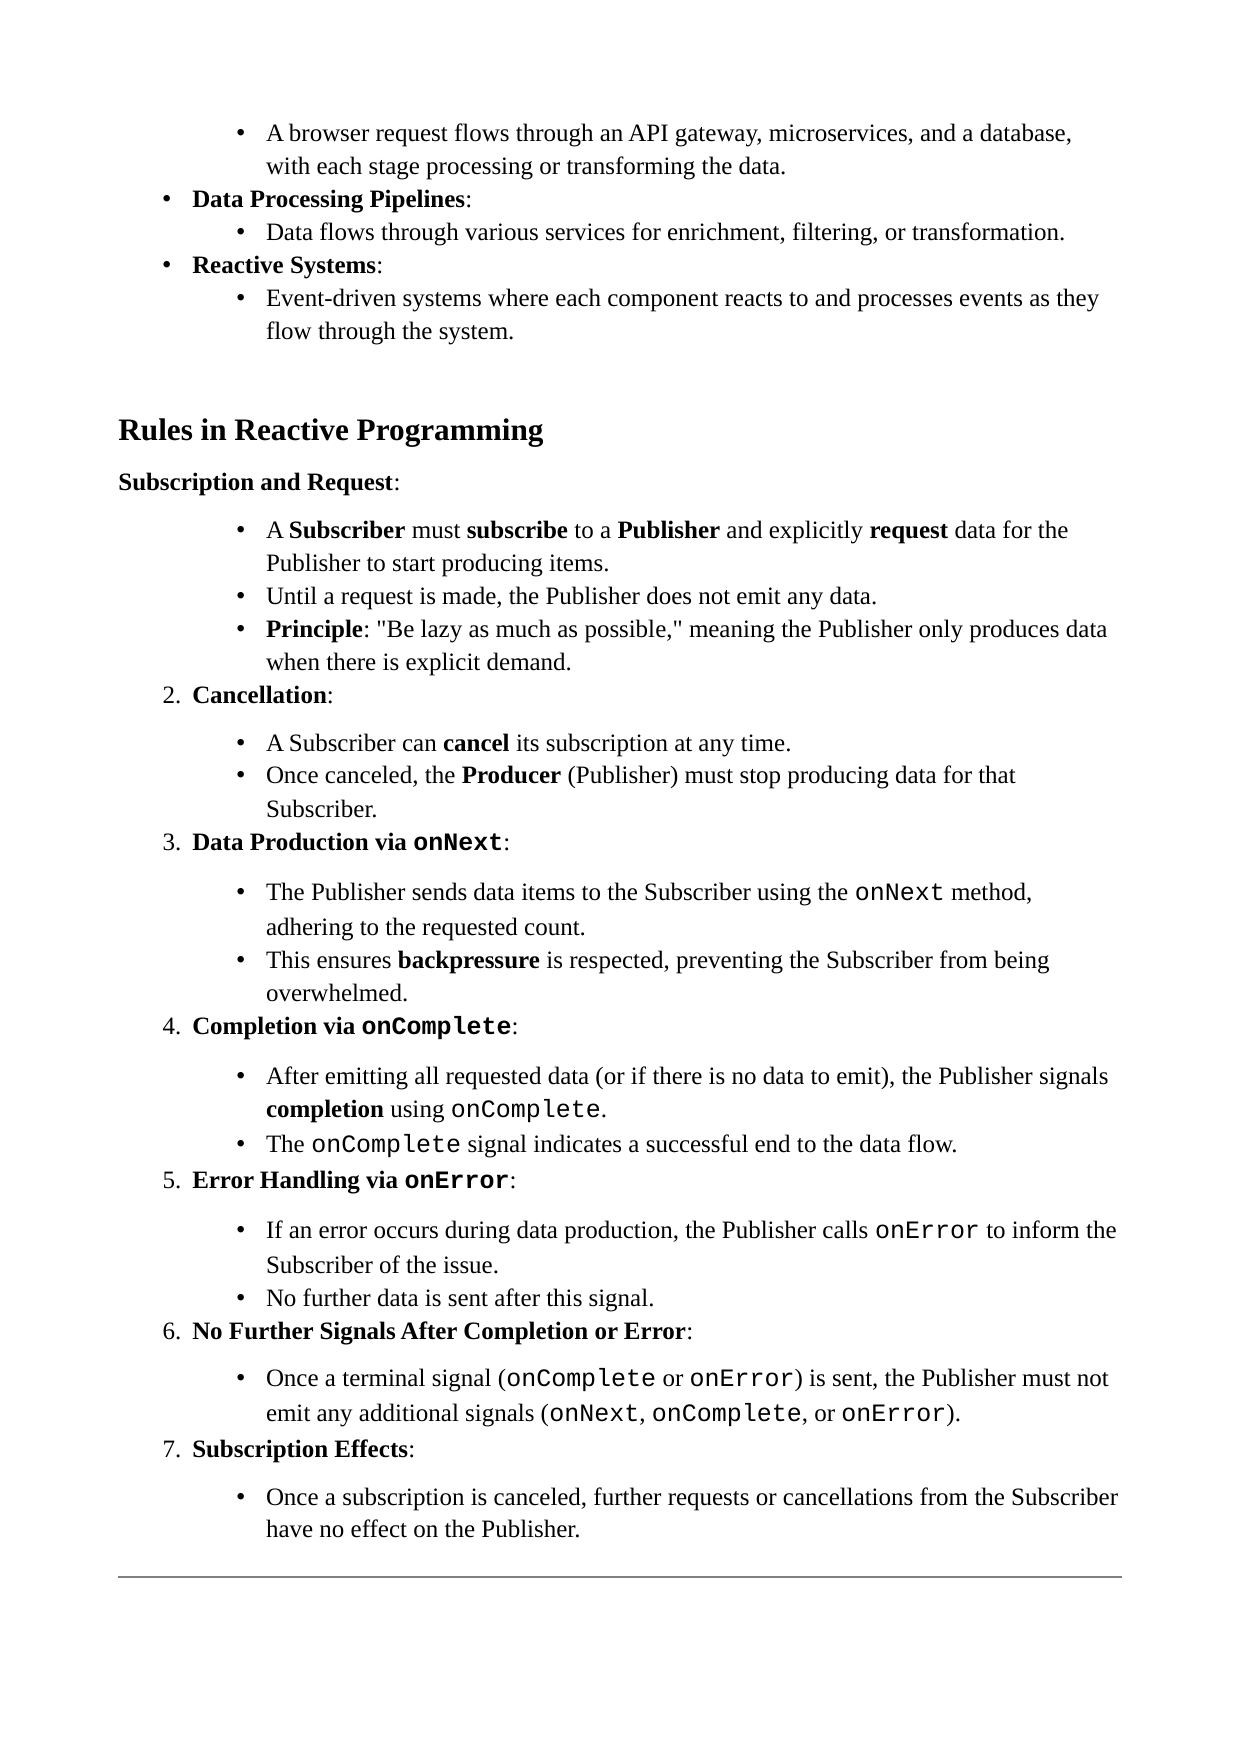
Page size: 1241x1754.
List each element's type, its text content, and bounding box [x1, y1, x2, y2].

list The onComplete signal indicates a successful end to the data flow. [236, 1129, 1122, 1160]
text Rules in Reactive Programming [118, 411, 1122, 447]
text Subscription and Request: [118, 467, 1122, 496]
list Once a terminal signal (onComplete or onError) is sent, the Publisher must not emit any additional signals (onNext, onComplete, or onError). [236, 1363, 1122, 1429]
list Until a request is made, the Publisher does not emit any data. [236, 581, 1122, 610]
list Principle: "Be lazy as much as possible," meaning the Publisher only produces data when there is explicit demand. [236, 614, 1122, 676]
list Cancellation: [162, 680, 1122, 709]
list Data flows through various services for enrichment, filtering, or transformation. [236, 217, 1122, 246]
list Once canceled, the Producer (Publisher) must stop producing data for that Subscriber. [236, 761, 1122, 822]
list A Subscriber must subscribe to a Publisher and explicitly request data for the Publisher to start producing items. [236, 515, 1122, 577]
list Once a subscription is canceled, further requests or cancellations from the Subscriber have no effect on the Publisher. [236, 1482, 1122, 1543]
list If an error occurs during data production, the Publisher calls onError to inform the Subscriber of the issue. [236, 1215, 1122, 1278]
list After emitting all requested data (or if there is no data to emit), the Publisher signals completion using onComplete. [236, 1061, 1122, 1125]
list The Publisher sends data items to the Subscriber using the onNext method, adhering to the requested count. [236, 877, 1122, 941]
list This ensures backpressure is respected, preventing the Subscriber from being overwhelmed. [236, 945, 1122, 1007]
list A Subscriber can cancel its subscription at any time. [236, 728, 1122, 756]
list A browser request flows through an API gateway, microservices, and a database, with each stage processing or transforming the data. [236, 118, 1122, 180]
list Reactive Systems: [162, 250, 1122, 279]
list Event-driven systems where each component reacts to and processes events as they flow through the system. [236, 283, 1122, 345]
list Subscription Effects: [162, 1434, 1122, 1463]
list Error Handling via onError: [162, 1165, 1122, 1196]
list No Further Signals After Completion or Error: [162, 1316, 1122, 1344]
list Data Processing Pipelines: [162, 184, 1122, 213]
list No further data is sent after this signal. [236, 1283, 1122, 1312]
list Data Production via onNext: [162, 827, 1122, 857]
list Completion via onComplete: [162, 1011, 1122, 1042]
